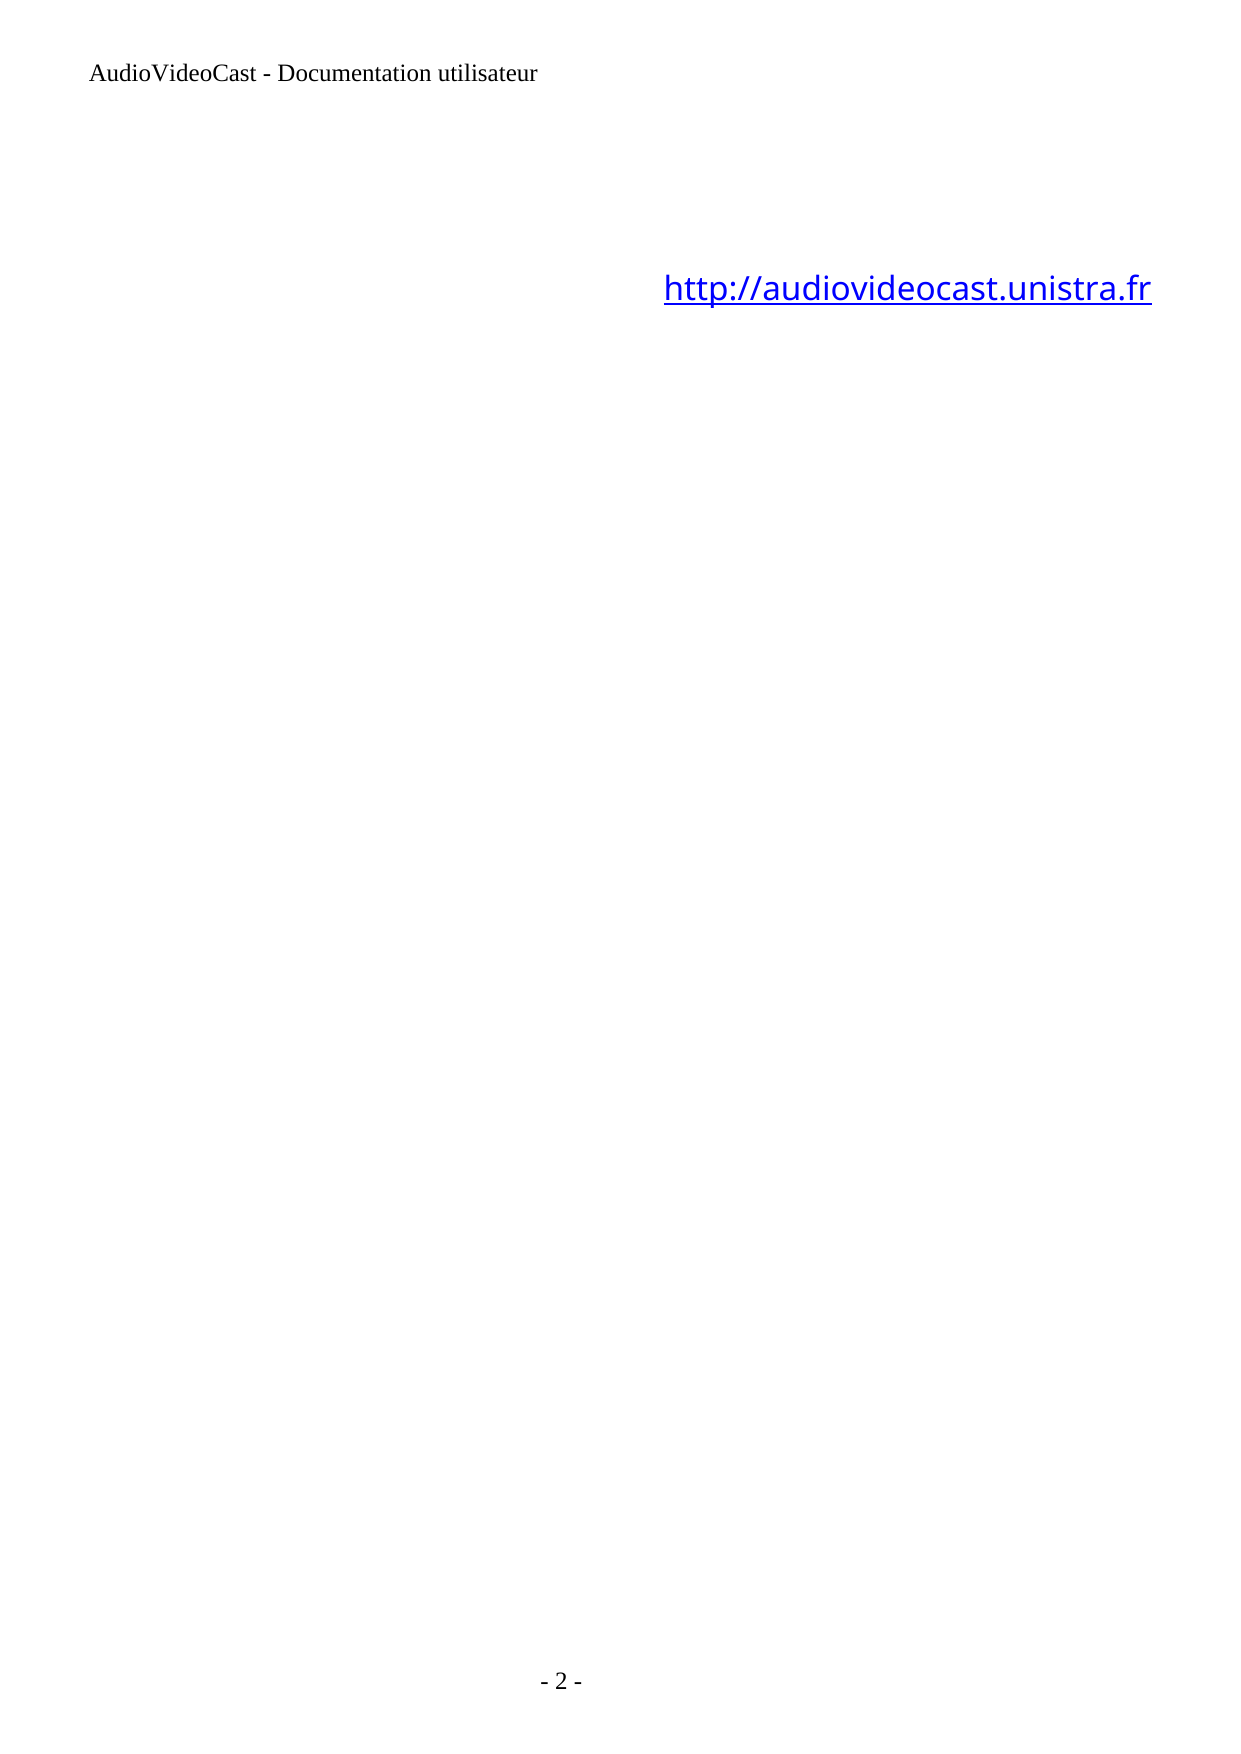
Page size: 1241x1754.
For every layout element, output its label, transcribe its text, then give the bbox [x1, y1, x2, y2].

text http://audiovideocast.unistra.fr [88, 264, 1152, 310]
